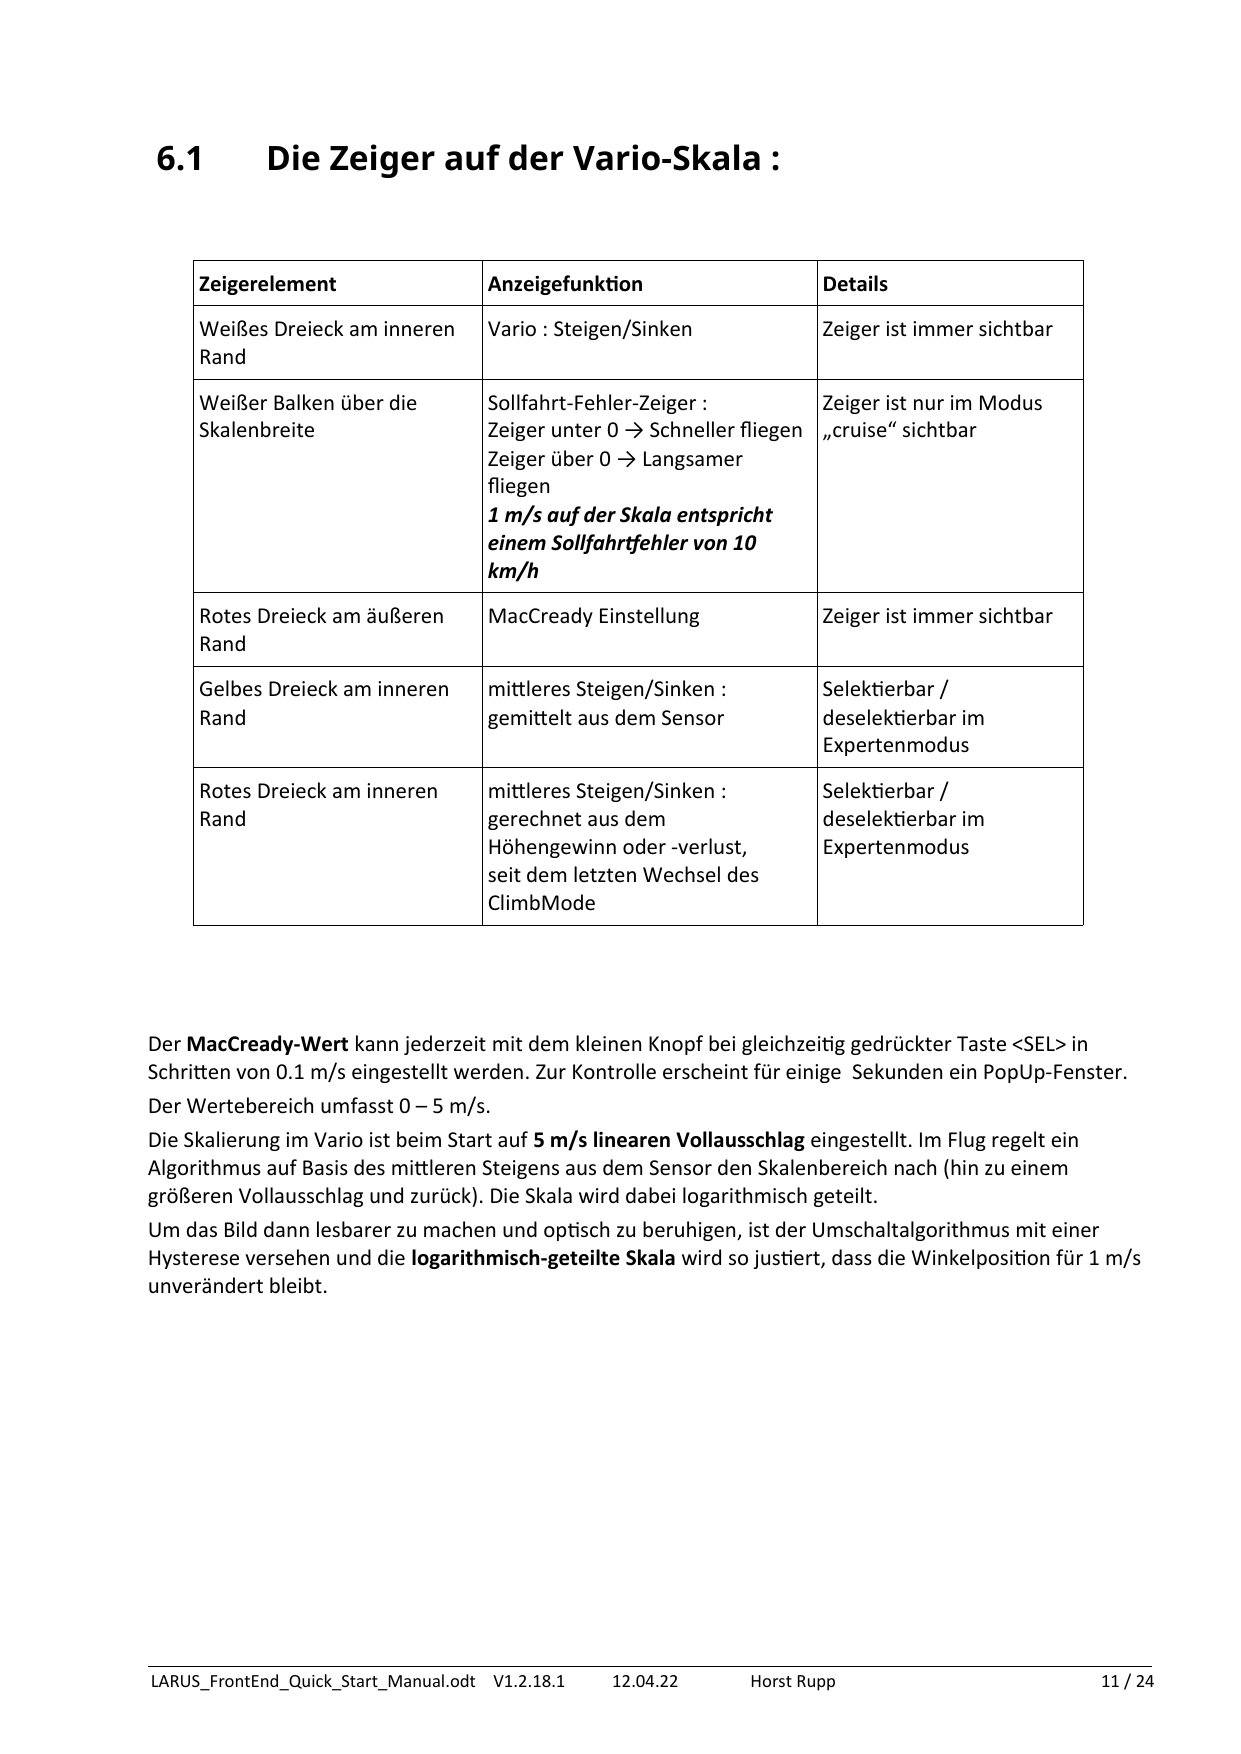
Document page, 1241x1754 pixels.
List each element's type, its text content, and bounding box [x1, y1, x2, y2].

table_cell Vario : Steigen/Sinken [483, 306, 817, 379]
table_header Details [818, 261, 1083, 305]
text Die Skalierung im Vario ist beim Start auf 5 m/s linearen Vollausschlag eingestellt. Im Flug regelt ein Algorithmus auf Basis des mittleren Steigens aus dem Sensor den Skalenbereich nach (hin zu einem größeren Vollausschlag und zurück). Die Skala wird dabei logarithmisch geteilt. [148, 1125, 1152, 1209]
table_cell MacCready Einstellung [483, 593, 817, 666]
text Der MacCready-Wert kann jederzeit mit dem kleinen Knopf bei gleichzeitig gedrückter Taste <SEL> in Schritten von 0.1 m/s eingestellt werden. Zur Kontrolle erscheint für einige Sekunden ein PopUp-Fenster. [148, 1029, 1152, 1085]
text Der Wertebereich umfasst 0 – 5 m/s. [148, 1091, 1152, 1119]
table_header Anzeigefunktion [483, 261, 817, 305]
table_cell Selektierbar / deselektierbar im Expertenmodus [818, 768, 1083, 925]
table_cell Zeiger ist immer sichtbar [818, 593, 1083, 666]
table_cell Sollfahrt-Fehler-Zeiger : Zeiger unter 0 → Schneller fliegen Zeiger über 0 → Langsamer fliegen 1 m/s auf der Skala entspricht einem Sollfahrtfehler von 10 km/h [483, 380, 817, 592]
table_header Zeigerelement [194, 261, 482, 305]
table_cell Weißes Dreieck am inneren Rand [194, 306, 482, 379]
table_cell Zeiger ist immer sichtbar [818, 306, 1083, 379]
table_cell Selektierbar / deselektierbar im Expertenmodus [818, 667, 1083, 767]
table_cell mittleres Steigen/Sinken : gemittelt aus dem Sensor [483, 667, 817, 767]
table_cell mittleres Steigen/Sinken : gerechnet aus dem Höhengewinn oder -verlust, seit dem letzten Wechsel des ClimbMode [483, 768, 817, 925]
table_cell Gelbes Dreieck am inneren Rand [194, 667, 482, 767]
text Um das Bild dann lesbarer zu machen und optisch zu beruhigen, ist der Umschaltalgorithmus mit einer Hysterese versehen und die logarithmisch-geteilte Skala wird so justiert, dass die Winkelposition für 1 m/s unverändert bleibt. [148, 1215, 1152, 1299]
table_cell Rotes Dreieck am äußeren Rand [194, 593, 482, 666]
table_cell Zeiger ist nur im Modus „cruise“ sichtbar [818, 380, 1083, 592]
table_cell Weißer Balken über die Skalenbreite [194, 380, 482, 592]
table_cell Rotes Dreieck am inneren Rand [194, 768, 482, 925]
subtitle Die Zeiger auf der Vario-Skala : [148, 134, 1152, 180]
